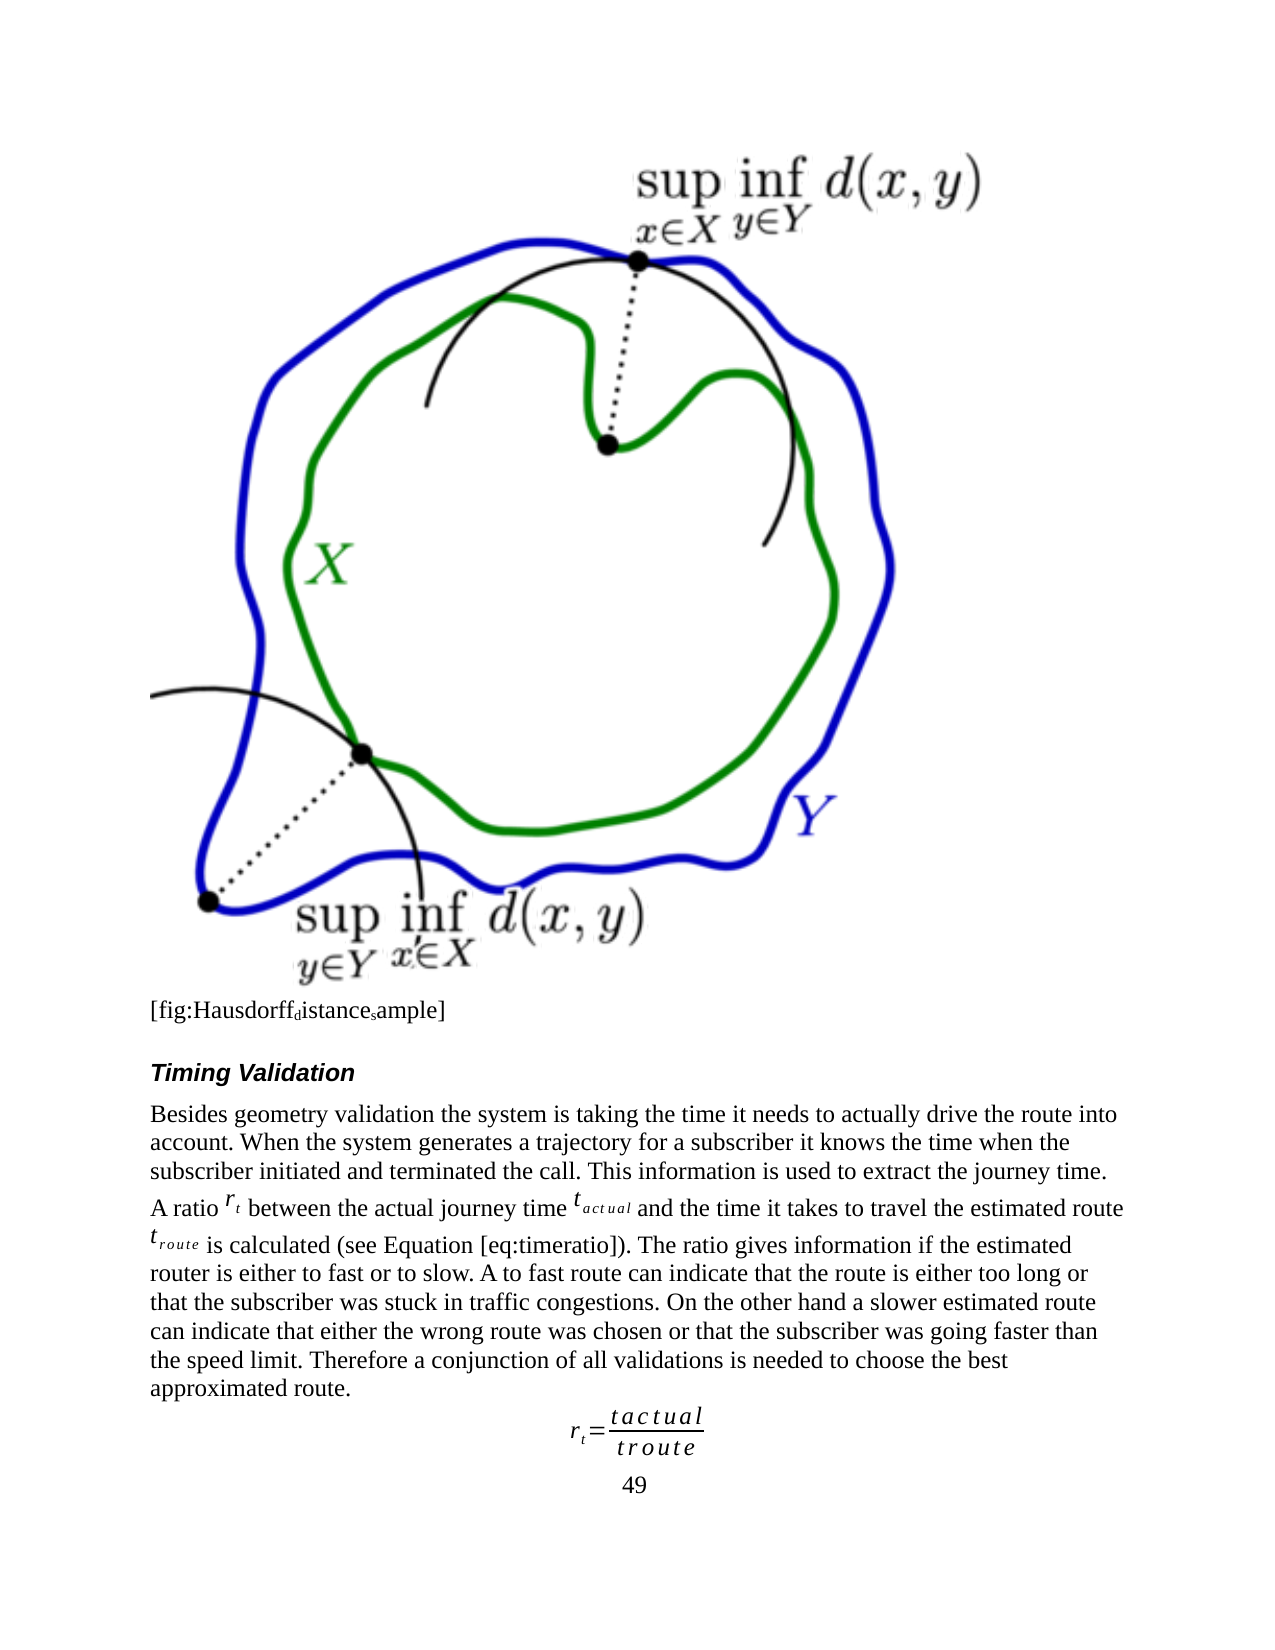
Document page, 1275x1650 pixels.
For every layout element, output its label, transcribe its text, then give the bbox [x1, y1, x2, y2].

picture [150, 150, 984, 990]
text [fig:Hausdorffdistancesample] [150, 150, 1125, 1024]
subtitle Timing Validation [150, 1058, 1125, 1086]
text Besides geometry validation the system is taking the time it needs to actually drive the route into account. When the system generates a trajectory for a subscriber it knows the time when the subscriber initiated and terminated the call. This information is used to extract the journey time. A ratio between the actual journey time and the time it takes to travel the estimated route is calculated (see Equation [eq:timeratio]). The ratio gives information if the estimated router is either to fast or to slow. A to fast route can indicate that the route is either too long or that the subscriber was stuck in traffic congestions. On the other hand a slower estimated route can indicate that either the wrong route was chosen or that the subscriber was going faster than the speed limit. Therefore a conjunction of all validations is needed to choose the best approximated route. [150, 1099, 1125, 1402]
